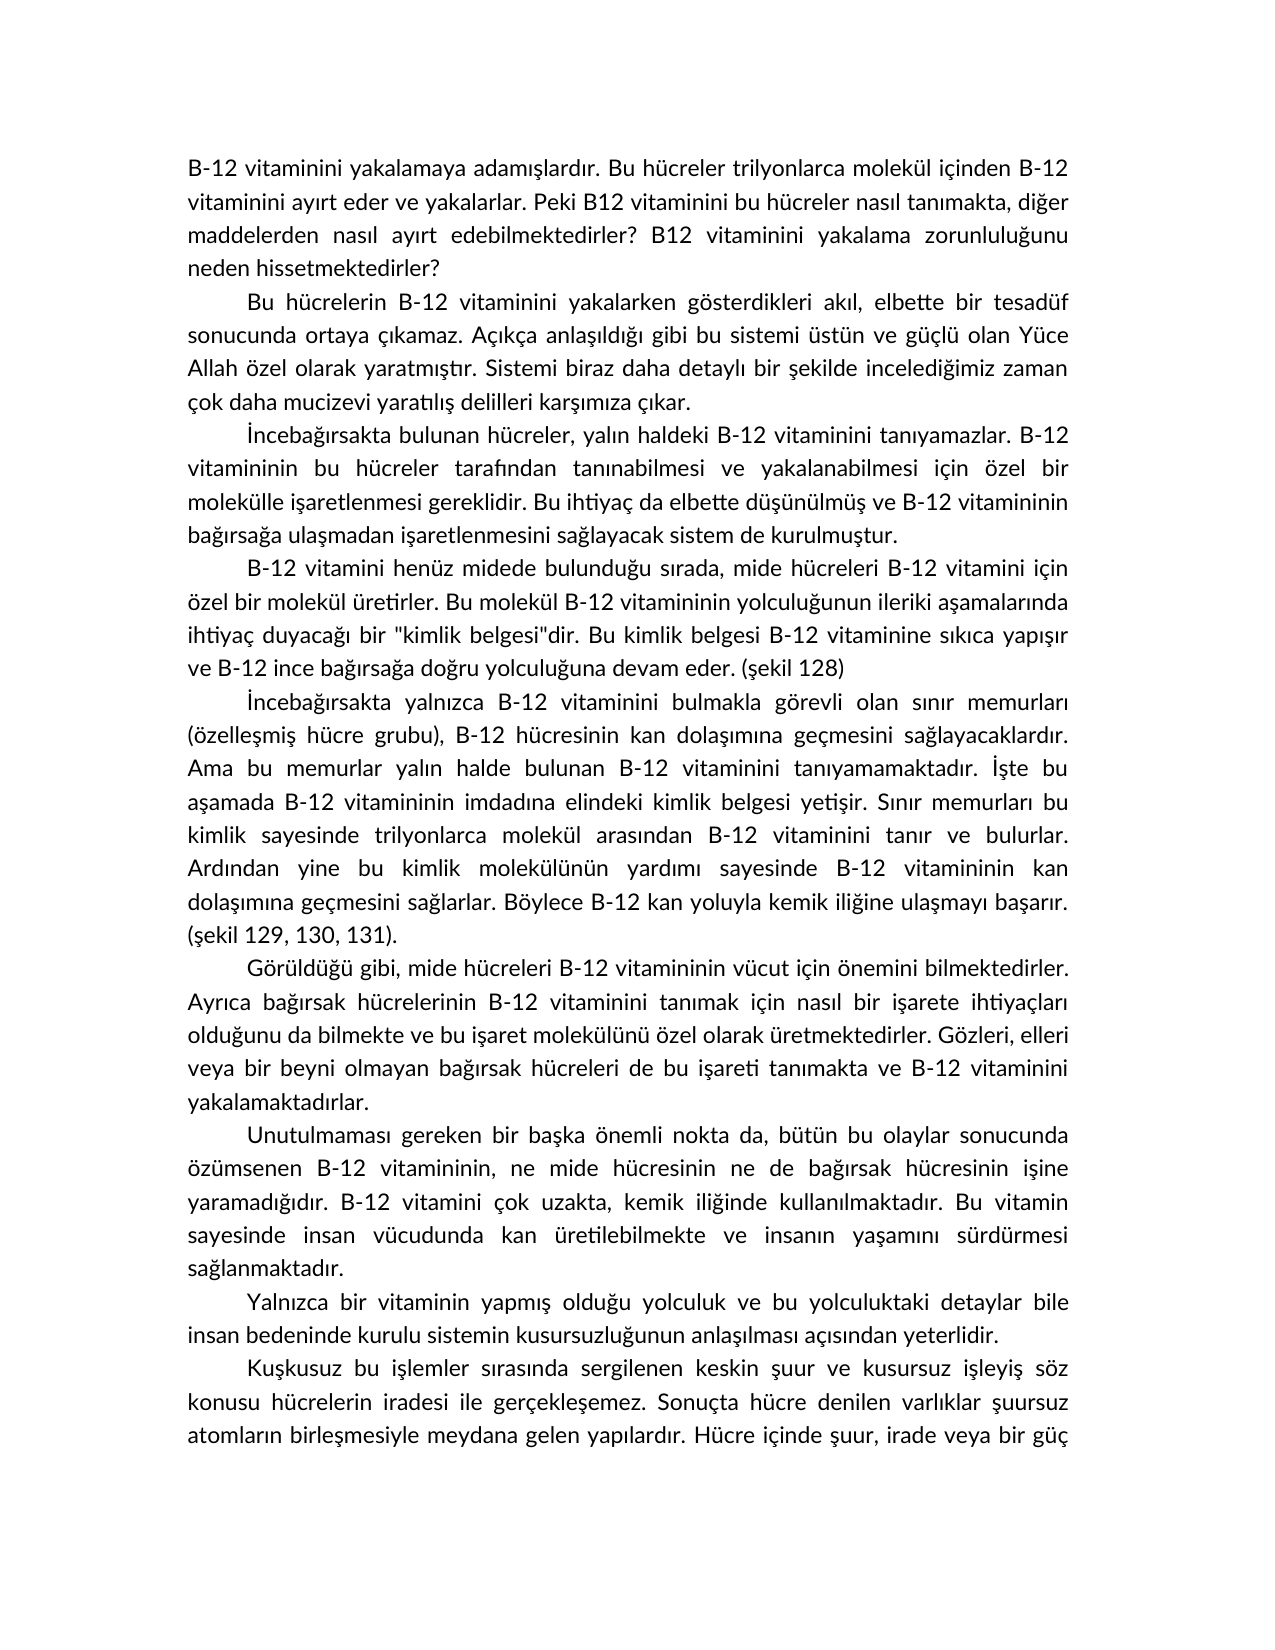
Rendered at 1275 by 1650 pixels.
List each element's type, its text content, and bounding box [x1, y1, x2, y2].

text Bu hücrelerin B-12 vitaminini yakalarken gösterdikleri akıl, elbette bir tesadüf sonucunda ortaya çıkamaz. Açıkça anlaşıldığı gibi bu sistemi üstün ve güçlü olan Yüce Allah özel olarak yaratmıştır. Sistemi biraz daha detaylı bir şekilde incelediğimiz zaman çok daha mucizevi yaratılış delilleri karşımıza çıkar. [187, 283, 1070, 417]
text İncebağırsakta bulunan hücreler, yalın haldeki B-12 vitaminini tanıyamazlar. B-12 vitamininin bu hücreler tarafından tanınabilmesi ve yakalanabilmesi için özel bir molekülle işaretlenmesi gereklidir. Bu ihtiyaç da elbette düşünülmüş ve B-12 vitamininin bağırsağa ulaşmadan işaretlenmesini sağlayacak sistem de kurulmuştur. [187, 417, 1070, 550]
text Görüldüğü gibi, mide hücreleri B-12 vitamininin vücut için önemini bilmektedirler. Ayrıca bağırsak hücrelerinin B-12 vitaminini tanımak için nasıl bir işarete ihtiyaçları olduğunu da bilmekte ve bu işaret molekülünü özel olarak üretmektedirler. Gözleri, elleri veya bir beyni olmayan bağırsak hücreleri de bu işareti tanımakta ve B-12 vitaminini yakalamaktadırlar. [187, 950, 1070, 1117]
text Unutulmaması gereken bir başka önemli nokta da, bütün bu olaylar sonucunda özümsenen B-12 vitamininin, ne mide hücresinin ne de bağırsak hücresinin işine yaramadığıdır. B-12 vitamini çok uzakta, kemik iliğinde kullanılmaktadır. Bu vitamin sayesinde insan vücudunda kan üretilebilmekte ve insanın yaşamını sürdürmesi sağlanmaktadır. [187, 1117, 1070, 1283]
text Kuşkusuz bu işlemler sırasında sergilenen keskin şuur ve kusursuz işleyiş söz konusu hücrelerin iradesi ile gerçekleşemez. Sonuçta hücre denilen varlıklar şuursuz atomların birleşmesiyle meydana gelen yapılardır. Hücre içinde şuur, irade veya bir güç [187, 1350, 1070, 1450]
text B-12 vitaminini yakalamaya adamışlardır. Bu hücreler trilyonlarca molekül içinden B-12 vitaminini ayırt eder ve yakalarlar. Peki B12 vitaminini bu hücreler nasıl tanımakta, diğer maddelerden nasıl ayırt edebilmektedirler? B12 vitaminini yakalama zorunluluğunu neden hissetmektedirler? [187, 150, 1070, 283]
text B-12 vitamini henüz midede bulunduğu sırada, mide hücreleri B-12 vitamini için özel bir molekül üretirler. Bu molekül B-12 vitamininin yolculuğunun ileriki aşamalarında ihtiyaç duyacağı bir "kimlik belgesi"dir. Bu kimlik belgesi B-12 vitaminine sıkıca yapışır ve B-12 ince bağırsağa doğru yolculuğuna devam eder. (şekil 128) [187, 550, 1070, 683]
text İncebağırsakta yalnızca B-12 vitaminini bulmakla görevli olan sınır memurları (özelleşmiş hücre grubu), B-12 hücresinin kan dolaşımına geçmesini sağlayacaklardır. Ama bu memurlar yalın halde bulunan B-12 vitaminini tanıyamamaktadır. İşte bu aşamada B-12 vitamininin imdadına elindeki kimlik belgesi yetişir. Sınır memurları bu kimlik sayesinde trilyonlarca molekül arasından B-12 vitaminini tanır ve bulurlar. Ardından yine bu kimlik molekülünün yardımı sayesinde B-12 vitamininin kan dolaşımına geçmesini sağlarlar. Böylece B-12 kan yoluyla kemik iliğine ulaşmayı başarır. (şekil 129, 130, 131). [187, 683, 1070, 950]
text Yalnızca bir vitaminin yapmış olduğu yolculuk ve bu yolculuktaki detaylar bile insan bedeninde kurulu sistemin kusursuzluğunun anlaşılması açısından yeterlidir. [187, 1283, 1070, 1350]
